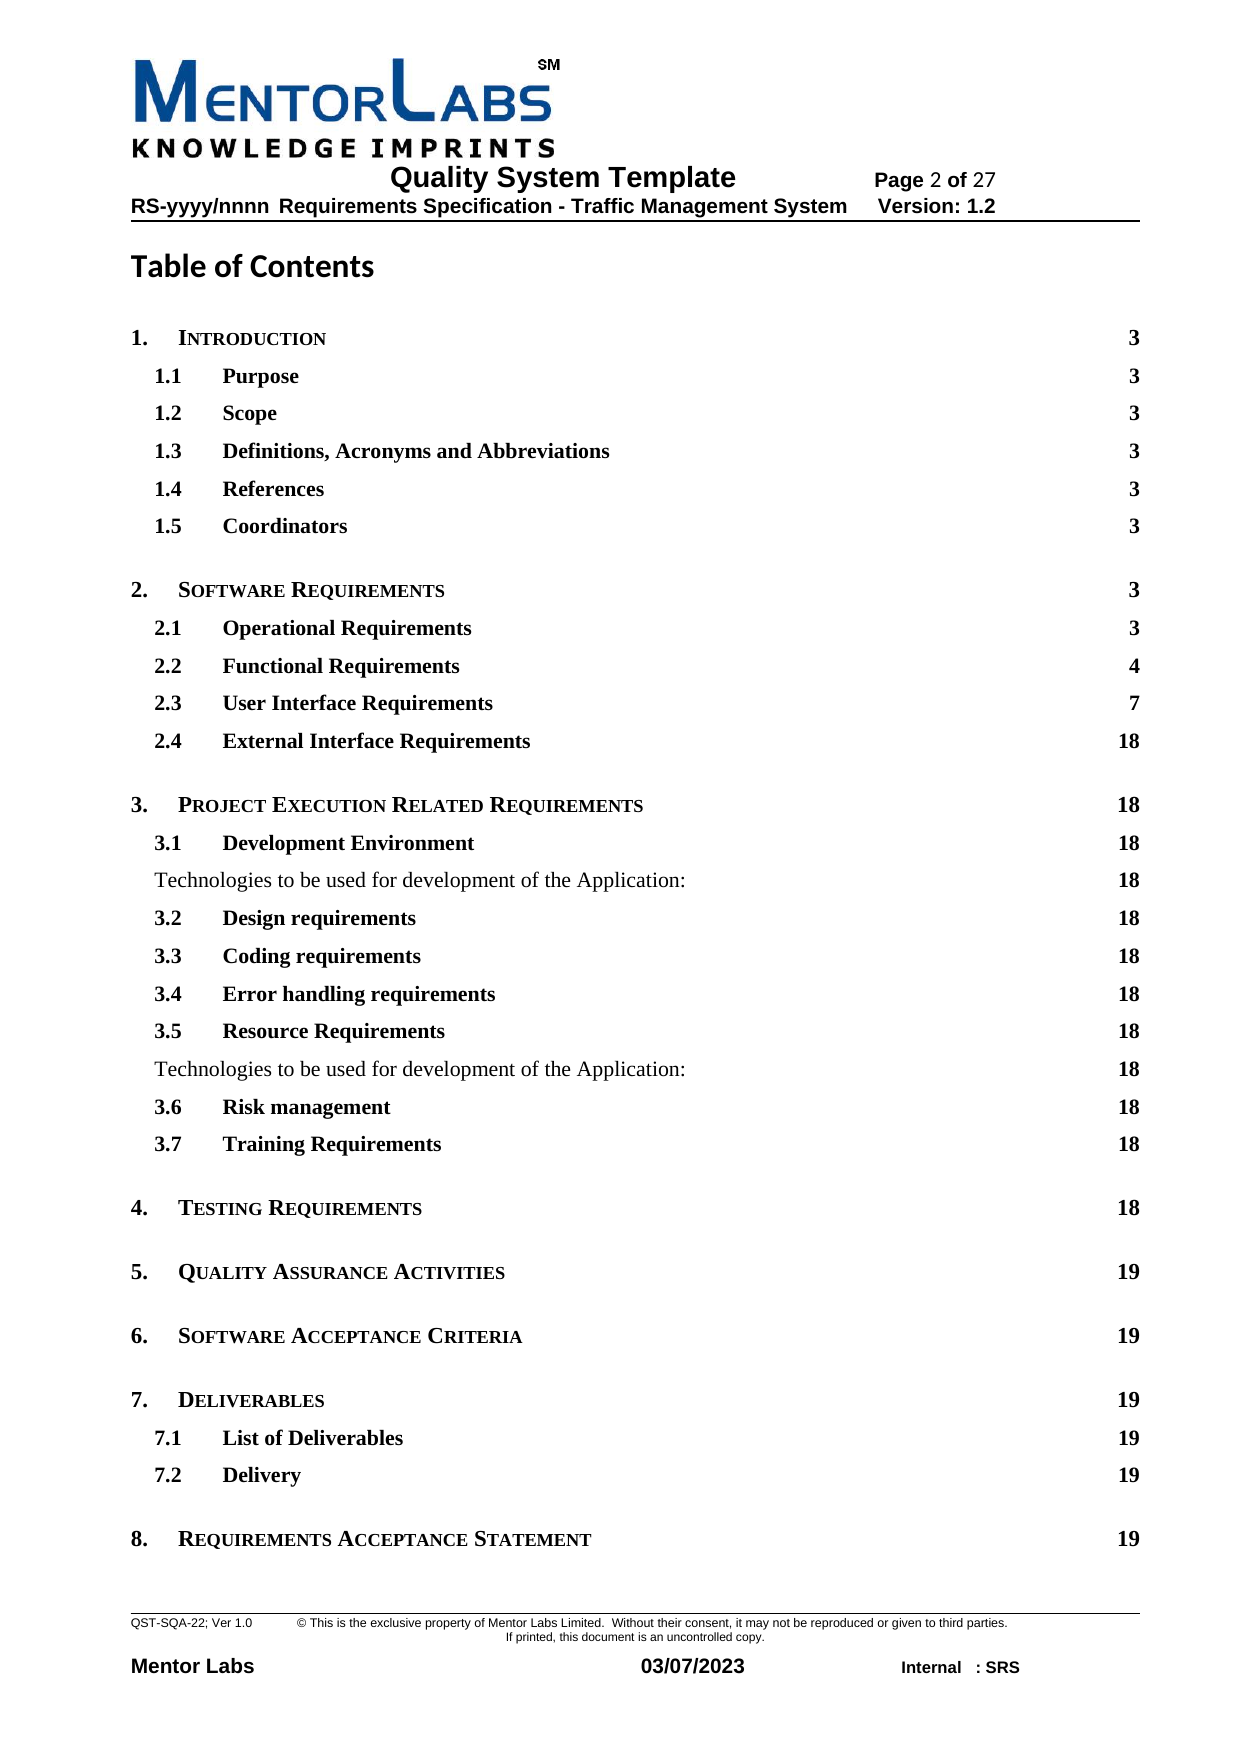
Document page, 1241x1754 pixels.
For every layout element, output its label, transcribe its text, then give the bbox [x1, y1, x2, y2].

text Table of Contents [131, 246, 1140, 286]
text 2.4 External Interface Requirements 18 [154, 728, 1140, 753]
text 4. Testing Requirements 18 [131, 1194, 1140, 1220]
text 2.2 Functional Requirements 4 [154, 653, 1140, 678]
text 3.5 Resource Requirements 18 [154, 1018, 1140, 1043]
text 1.3 Definitions, Acronyms and Abbreviations 3 [154, 438, 1140, 463]
text 3.1 Development Environment 18 [154, 830, 1140, 855]
text 1.2 Scope 3 [154, 400, 1140, 426]
text 8. Requirements Acceptance Statement 19 [131, 1525, 1140, 1551]
text 3.3 Coding requirements 18 [154, 943, 1140, 968]
text 6. Software Acceptance Criteria 19 [131, 1322, 1140, 1348]
text 2.1 Operational Requirements 3 [154, 615, 1140, 640]
text 5. Quality Assurance Activities 19 [131, 1258, 1140, 1284]
text 3. Project Execution Related Requirements 18 [131, 791, 1140, 817]
text 2. Software Requirements 3 [131, 576, 1140, 602]
text 7.1 List of Deliverables 19 [154, 1424, 1140, 1450]
text 3.6 Risk management 18 [154, 1094, 1140, 1119]
text Technologies to be used for development of the Application: 18 [154, 867, 1140, 893]
text 1. Introduction 3 [131, 324, 1140, 350]
text 2.3 User Interface Requirements 7 [154, 690, 1140, 716]
text Technologies to be used for development of the Application: 18 [154, 1056, 1140, 1081]
text 3.4 Error handling requirements 18 [154, 981, 1140, 1006]
text 1.4 References 3 [154, 476, 1140, 501]
text 1.5 Coordinators 3 [154, 513, 1140, 539]
text 7.2 Delivery 19 [154, 1462, 1140, 1487]
picture [130, 58, 563, 161]
text 3.7 Training Requirements 18 [154, 1131, 1140, 1157]
text 3.2 Design requirements 18 [154, 905, 1140, 930]
text 1.1 Purpose 3 [154, 363, 1140, 388]
text 7. Deliverables 19 [131, 1386, 1140, 1412]
